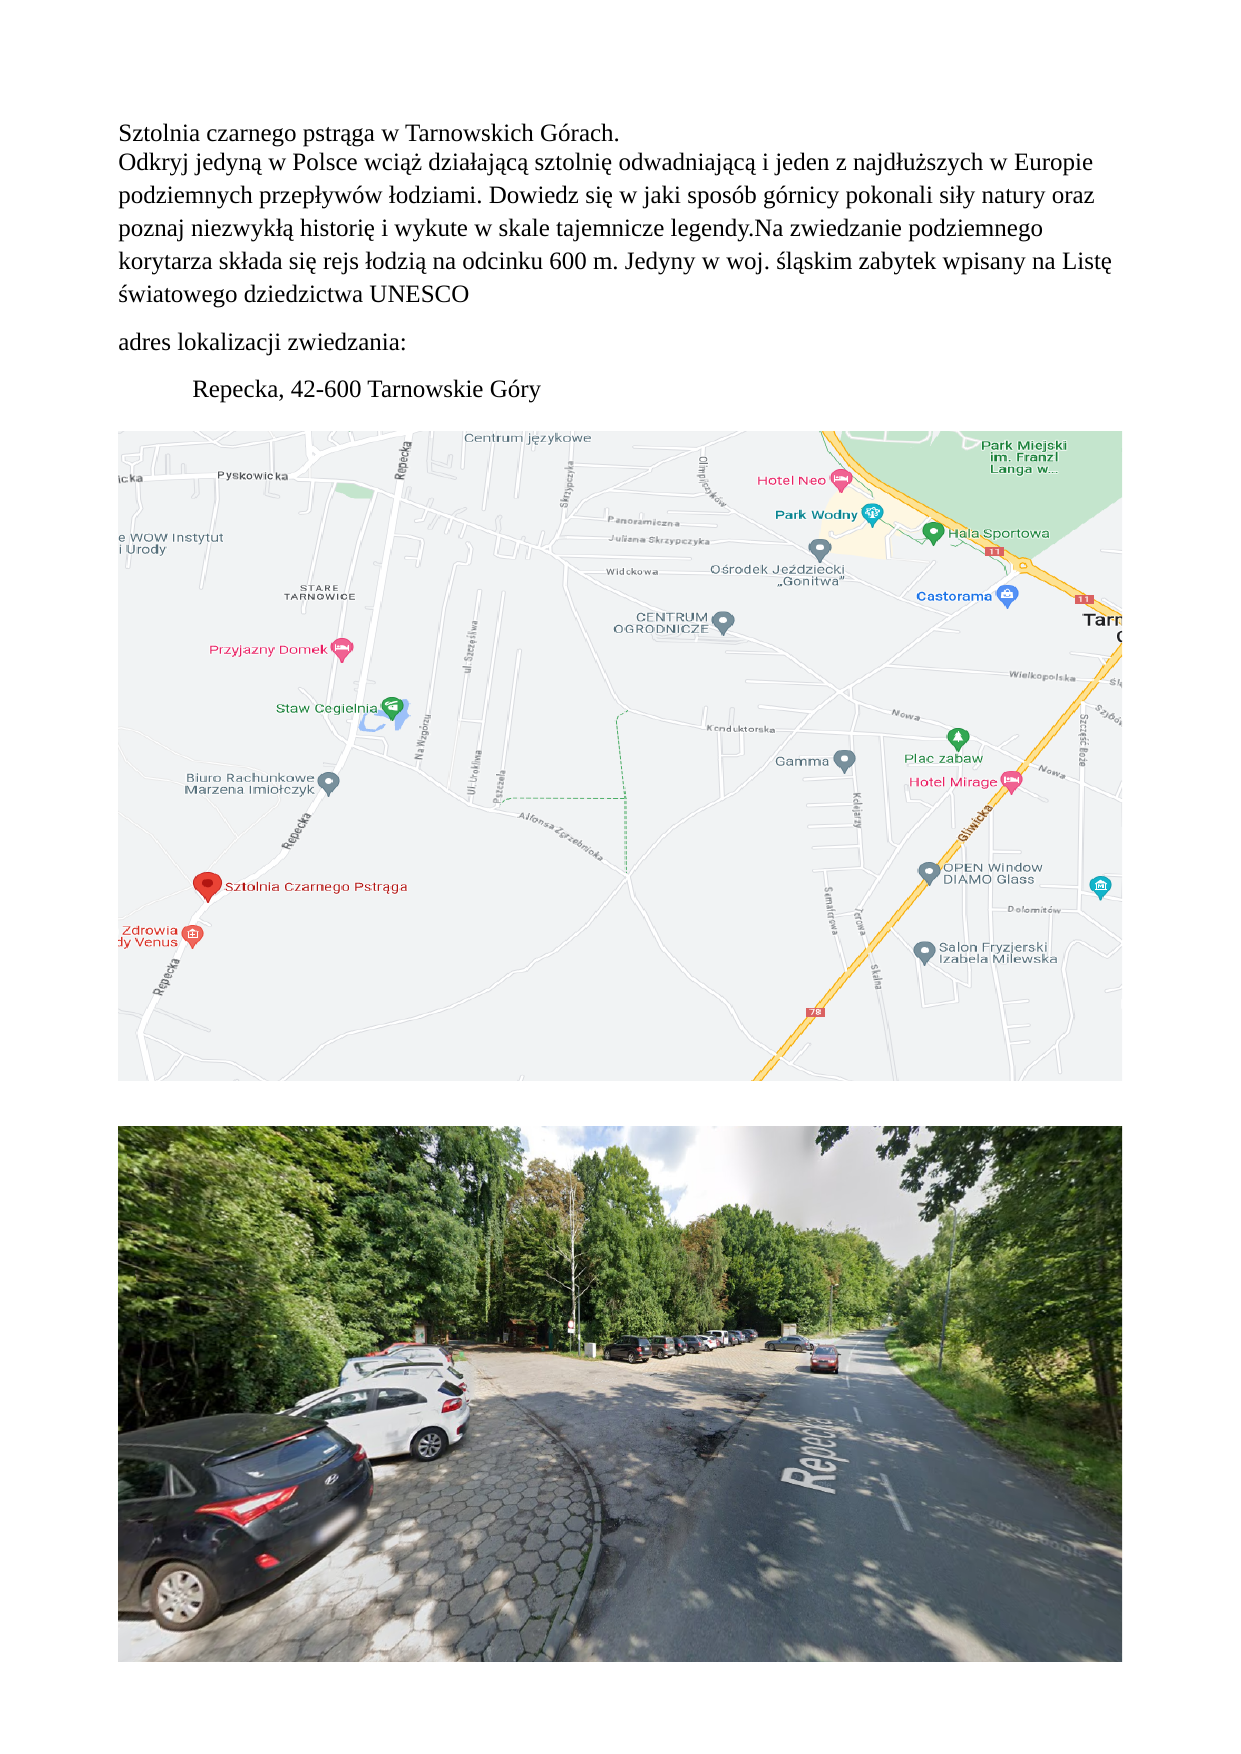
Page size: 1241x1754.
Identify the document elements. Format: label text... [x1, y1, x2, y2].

text Repecka, 42-600 Tarnowskie Góry [118, 374, 1122, 403]
picture [118, 431, 1123, 1081]
text Sztolnia czarnego pstrąga w Tarnowskich Górach. [118, 118, 1122, 147]
text adres lokalizacji zwiedzania: [118, 327, 1122, 355]
picture [118, 1126, 1123, 1662]
text Odkryj jedyną w Polsce wciąż działającą sztolnię odwadniającą i jeden z najdłuższych w Europie podziemnych przepływów łodziami. Dowiedz się w jaki sposób górnicy pokonali siły natury oraz poznaj niezwykłą historię i wykute w skale tajemnicze legendy.Na zwiedzanie podziemnego korytarza składa się rejs łodzią na odcinku 600 m. Jedyny w woj. śląskim zabytek wpisany na Listę światowego dziedzictwa UNESCO [118, 147, 1122, 308]
